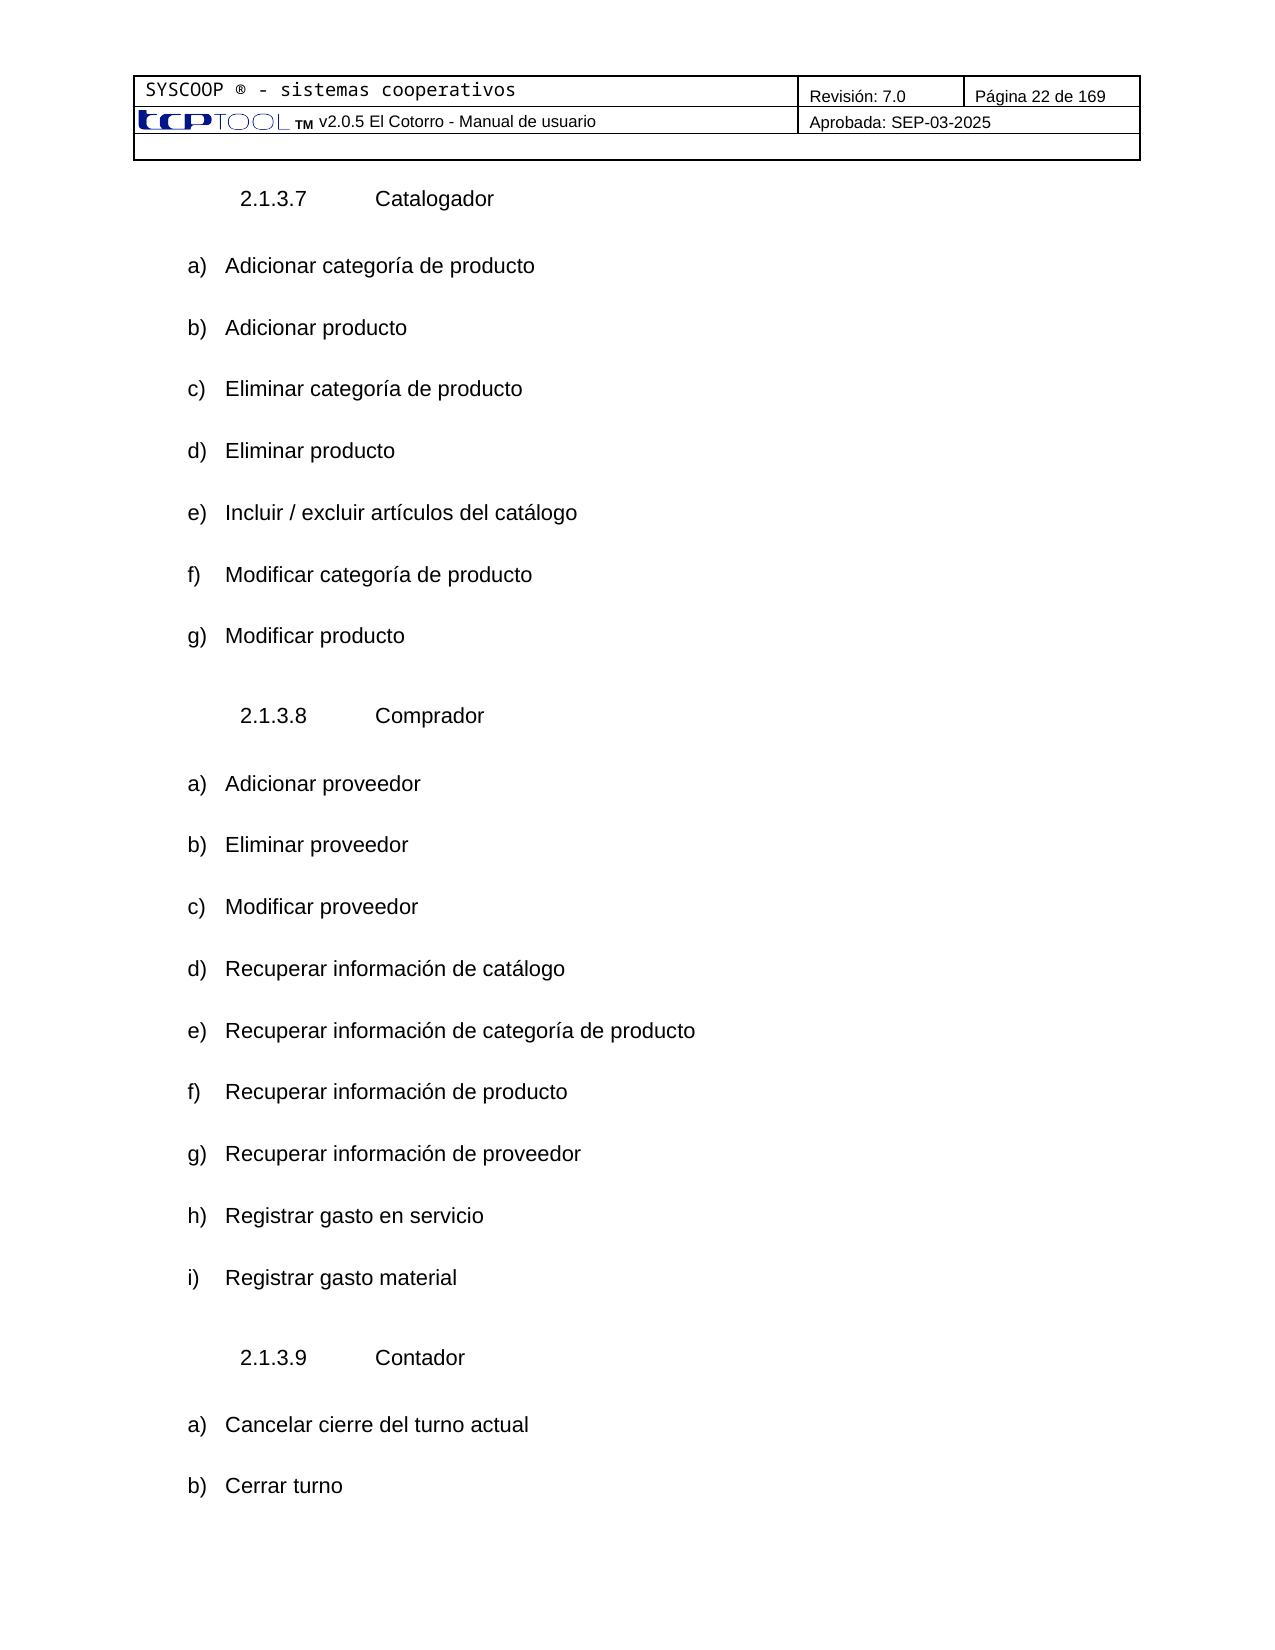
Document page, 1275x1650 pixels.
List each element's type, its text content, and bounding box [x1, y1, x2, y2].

list Modificar proveedor [187, 894, 1125, 919]
list Modificar categoría de producto [187, 562, 1125, 587]
subtitle Comprador [240, 703, 1125, 728]
list Recuperar información de producto [187, 1079, 1125, 1104]
list Cerrar turno [187, 1473, 1125, 1498]
list Cancelar cierre del turno actual [187, 1412, 1125, 1437]
list Recuperar información de proveedor [187, 1141, 1125, 1166]
list Incluir / excluir artículos del catálogo [187, 500, 1125, 525]
list Adicionar producto [187, 314, 1125, 340]
list Recuperar información de catálogo [187, 956, 1125, 981]
list Eliminar producto [187, 438, 1125, 463]
list Recuperar información de categoría de producto [187, 1017, 1125, 1043]
subtitle Contador [240, 1344, 1125, 1369]
subtitle Catalogador [240, 186, 1125, 211]
list Modificar producto [187, 623, 1125, 649]
list Registrar gasto material [187, 1264, 1125, 1290]
list Adicionar categoría de producto [187, 253, 1125, 278]
list Eliminar categoría de producto [187, 376, 1125, 402]
list Adicionar proveedor [187, 770, 1125, 796]
list Registrar gasto en servicio [187, 1203, 1125, 1228]
list Eliminar proveedor [187, 832, 1125, 857]
picture [138, 110, 290, 130]
